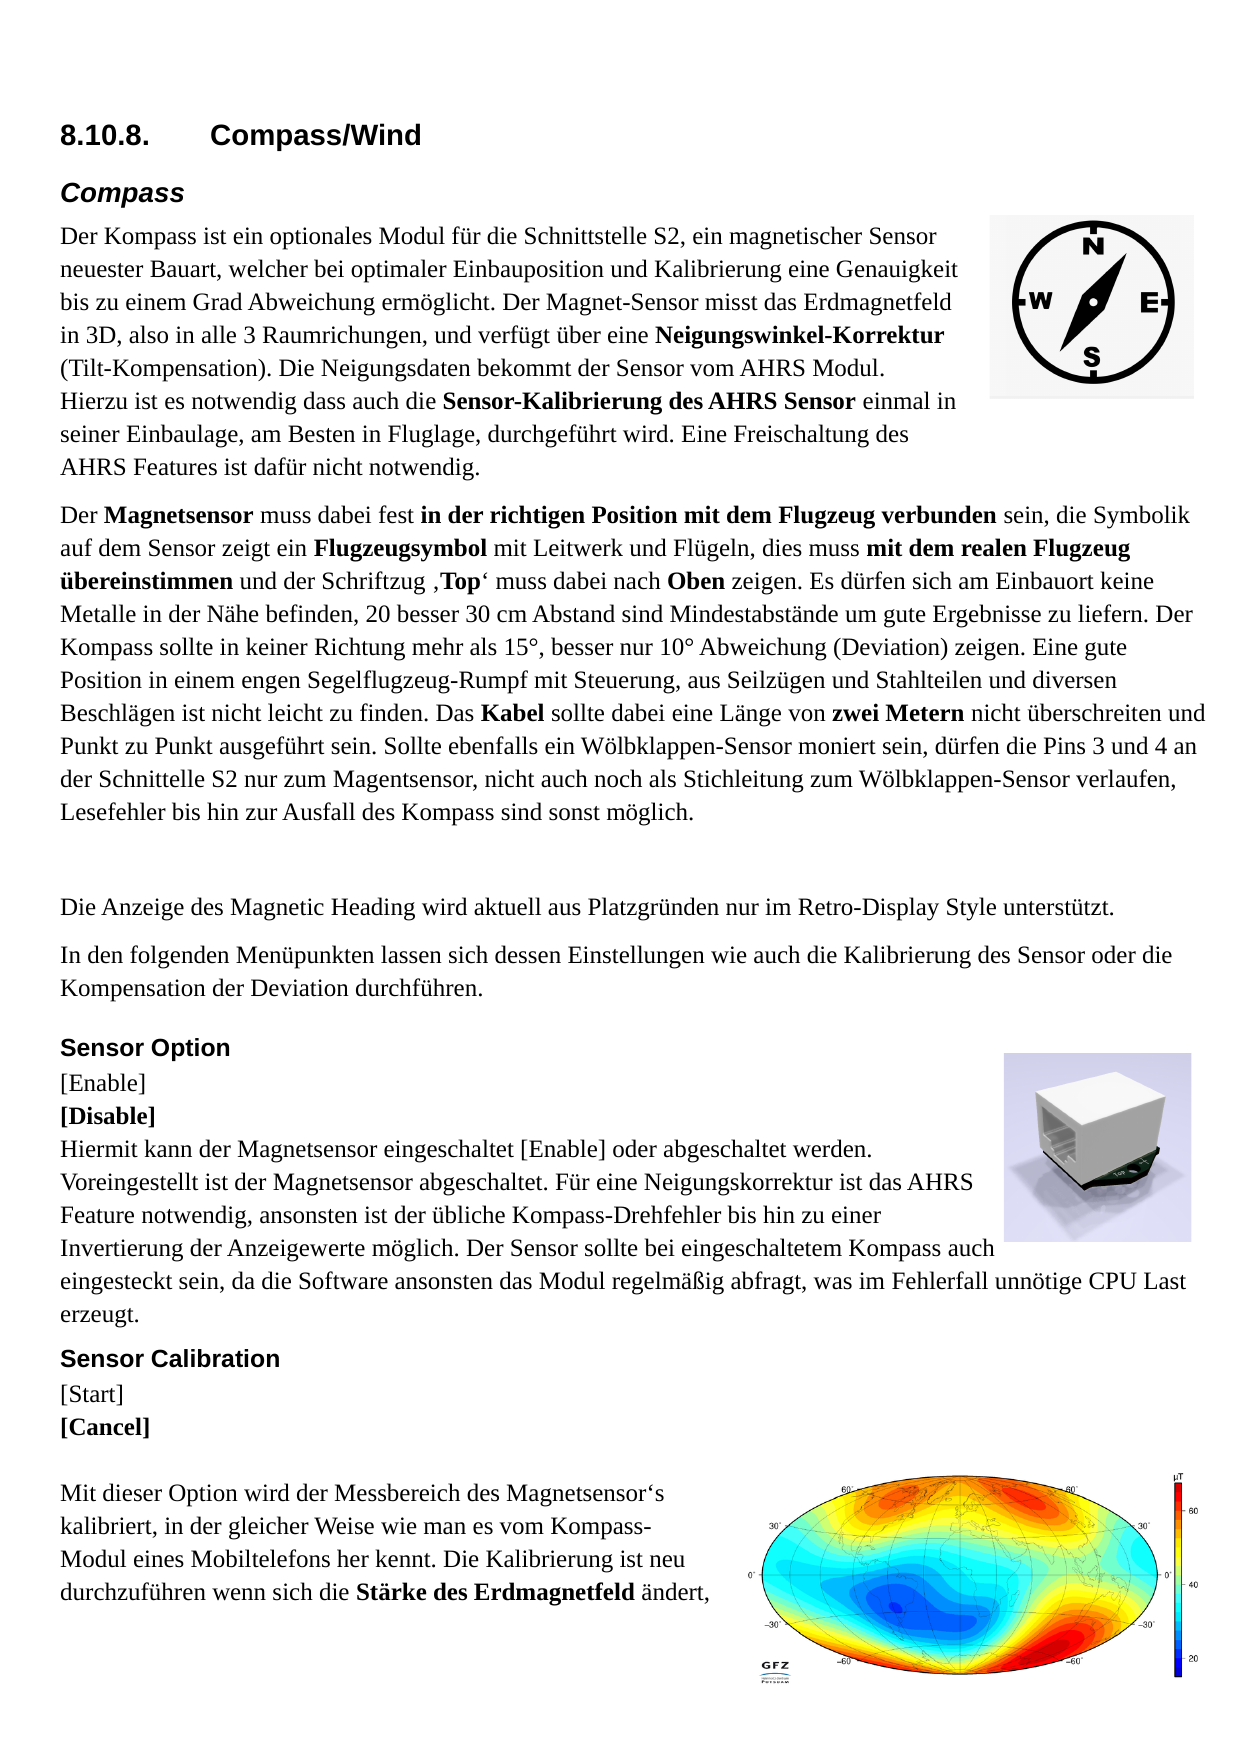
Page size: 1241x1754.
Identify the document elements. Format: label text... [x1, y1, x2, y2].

text [1192, 1068, 1207, 1097]
text Hiermit kann der Magnetsensor eingeschaltet [Enable] oder abgeschaltet werden. Voreingestellt ist der Magnetsensor abgeschaltet. Für eine Neigungskorrektur ist das AHRS Feature notwendig, ansonsten ist der übliche Kompass-Drehfehler bis hin zu einer Invertierung der Anzeigewerte möglich. Der Sensor sollte bei eingeschaltetem Kompass auch eingesteckt sein, da die Software ansonsten das Modul regelmäßig abfragt, was im Fehlerfall unnötige CPU Last erzeugt. [60, 1134, 1207, 1328]
subtitle Compass [60, 177, 1207, 209]
text Mit dieser Option wird der Messbereich des Magnetsensor‘s kalibriert, in der gleicher Weise wie man es vom Kompass-Modul eines Mobiltelefons her kennt. Die Kalibrierung ist neu durchzuführen wenn sich die Stärke des Erdmagnetfeld ändert, [60, 1478, 745, 1606]
subtitle Compass/Wind [60, 118, 1207, 152]
text [Start] [60, 1379, 1207, 1408]
text [1192, 1101, 1207, 1130]
text Der Kompass ist ein optionales Modul für die Schnittstelle S2, ein magnetischer Sensor neuester Bauart, welcher bei optimaler Einbauposition und Kalibrierung eine Genauigkeit bis zu einem Grad Abweichung ermöglicht. Der Magnet-Sensor misst das Erdmagnetfeld in 3D, also in alle 3 Raumrichungen, und verfügt über eine Neigungswinkel-Korrektur (Tilt-Kompensation). Die Neigungsdaten bekommt der Sensor vom AHRS Modul. Hierzu ist es notwendig dass auch die Sensor-Kalibrierung des AHRS Sensor einmal in seiner Einbaulage, am Besten in Fluglage, durchgeführt wird. Eine Freischaltung des AHRS Features ist dafür nicht notwendig. [60, 221, 1207, 481]
subtitle Sensor Calibration [60, 1344, 1207, 1373]
text [Enable] [60, 1068, 1003, 1097]
text Die Anzeige des Magnetic Heading wird aktuell aus Platzgründen nur im Retro-Display Style unterstützt. [60, 892, 1207, 921]
picture [1003, 1053, 1192, 1242]
picture [989, 215, 1194, 399]
text [Disable] [60, 1101, 1003, 1130]
subtitle Sensor Option [60, 1033, 1207, 1062]
text In den folgenden Menüpunkten lassen sich dessen Einstellungen wie auch die Kalibrierung des Sensor oder die Kompensation der Deviation durchführen. [60, 940, 1207, 1002]
text [Cancel] [60, 1412, 1207, 1441]
picture [745, 1470, 1199, 1686]
text Der Magnetsensor muss dabei fest in der richtigen Position mit dem Flugzeug verbunden sein, die Symbolik auf dem Sensor zeigt ein Flugzeugsymbol mit Leitwerk und Flügeln, dies muss mit dem realen Flugzeug übereinstimmen und der Schriftzug ‚Top‘ muss dabei nach Oben zeigen. Es dürfen sich am Einbauort keine Metalle in der Nähe befinden, 20 besser 30 cm Abstand sind Mindestabstände um gute Ergebnisse zu liefern. Der Kompass sollte in keiner Richtung mehr als 15°, besser nur 10° Abweichung (Deviation) zeigen. Eine gute Position in einem engen Segelflugzeug-Rumpf mit Steuerung, aus Seilzügen und Stahlteilen und diversen Beschlägen ist nicht leicht zu finden. Das Kabel sollte dabei eine Länge von zwei Metern nicht überschreiten und Punkt zu Punkt ausgeführt sein. Sollte ebenfalls ein Wölbklappen-Sensor moniert sein, dürfen die Pins 3 und 4 an der Schnittelle S2 nur zum Magentsensor, nicht auch noch als Stichleitung zum Wölbklappen-Sensor verlaufen, Lesefehler bis hin zur Ausfall des Kompass sind sonst möglich. [60, 500, 1207, 826]
